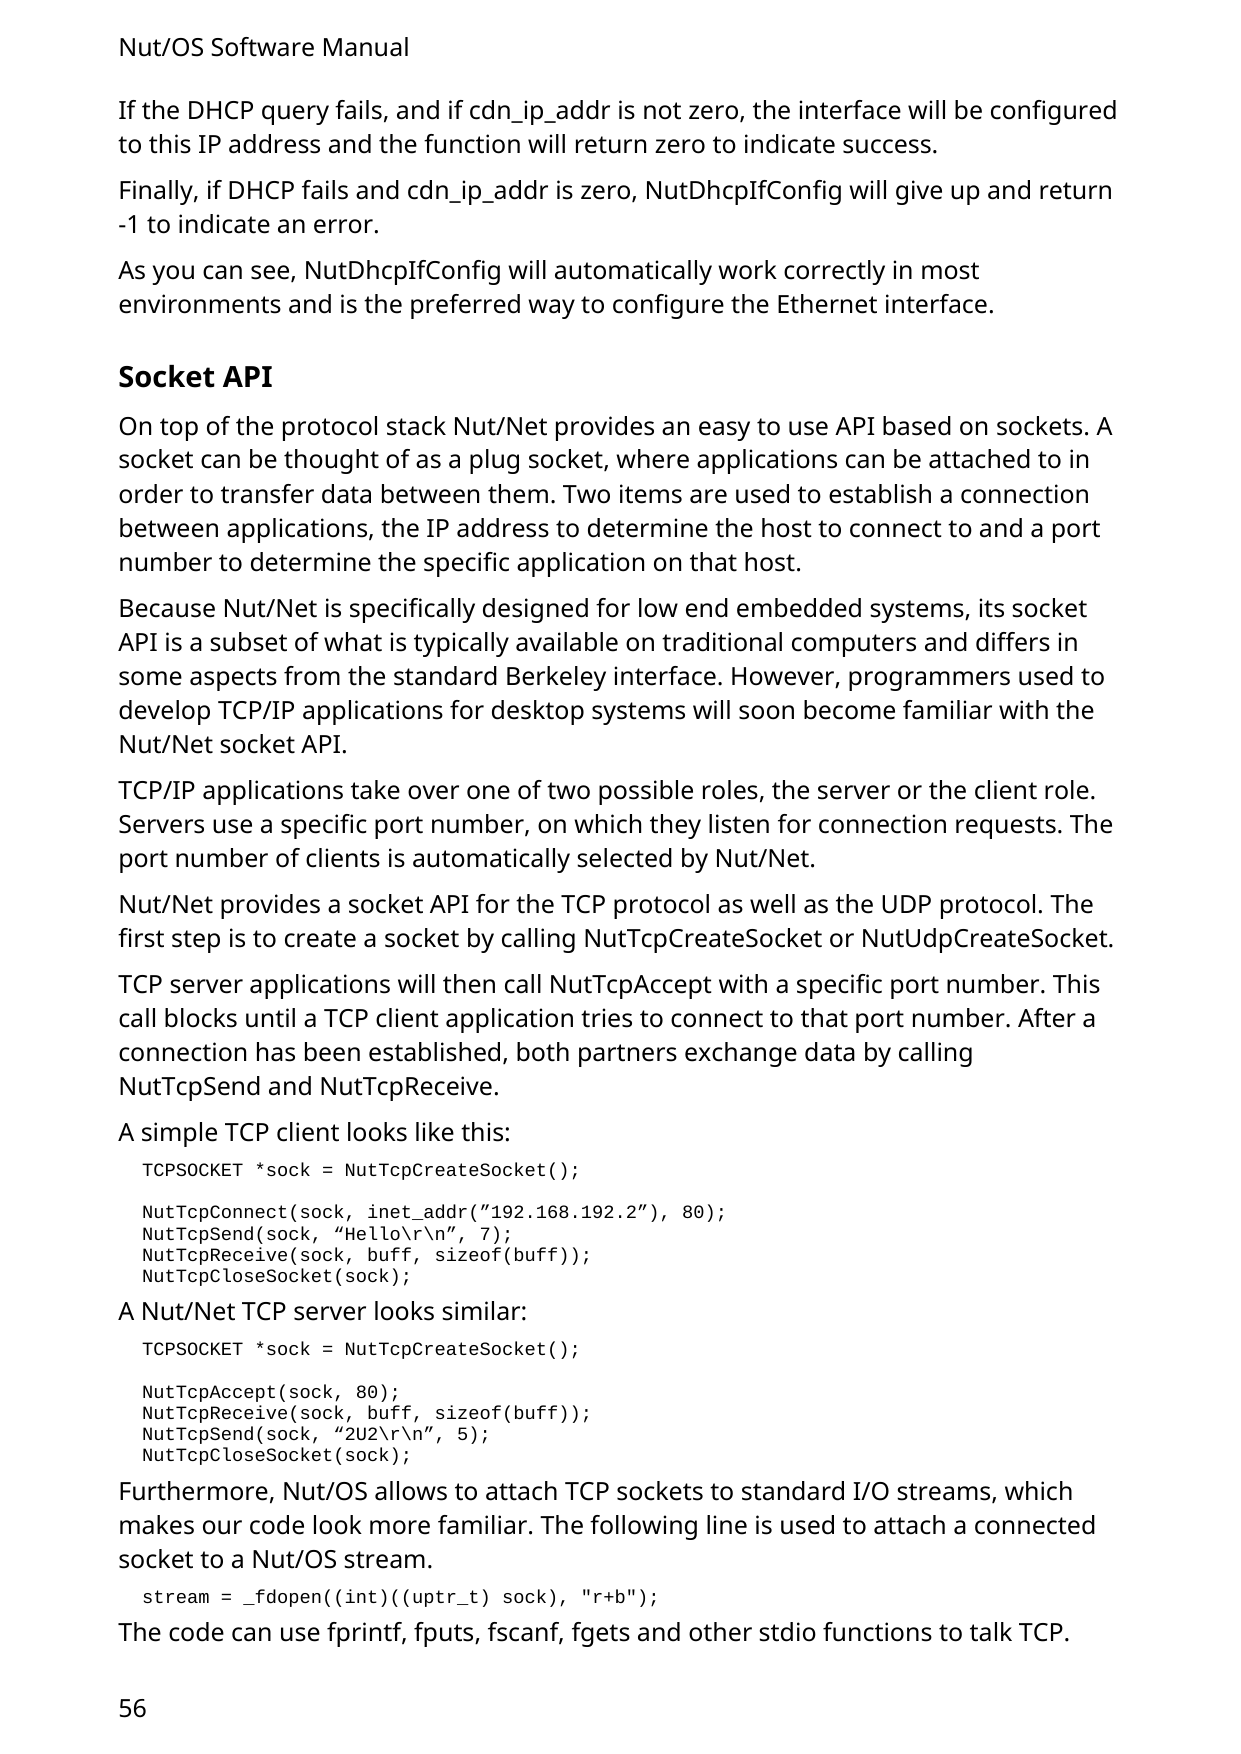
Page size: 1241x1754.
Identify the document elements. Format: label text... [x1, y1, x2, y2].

text Nut/Net provides a socket API for the TCP protocol as well as the UDP protocol. The first step is to create a socket by calling NutTcpCreateSocket or NutUdpCreateSocket. [118, 887, 1122, 955]
text TCP/IP applications take over one of two possible roles, the server or the client role. Servers use a specific port number, on which they listen for connection requests. The port number of clients is automatically selected by Nut/Net. [118, 772, 1122, 875]
text A Nut/Net TCP server looks similar: [118, 1294, 1122, 1328]
text Finally, if DHCP fails and cdn_ip_addr is zero, NutDhcpIfConfig will give up and return -1 to indicate an error. [118, 173, 1122, 241]
text On top of the protocol stack Nut/Net provides an easy to use API based on sockets. A socket can be thought of as a plug socket, where applications can be attached to in order to transfer data between them. Two items are used to establish a connection between applications, the IP address to determine the host to connect to and a port number to determine the specific application on that host. [118, 408, 1122, 578]
text stream = _fdopen((int)((uptr_t) sock), "r+b"); [142, 1587, 1122, 1609]
text The code can use fprintf, fputs, fscanf, fgets and other stdio functions to talk TCP. [118, 1615, 1122, 1649]
text As you can see, NutDhcpIfConfig will automatically work correctly in most environments and is the preferred way to configure the Ethernet interface. [118, 253, 1122, 321]
text TCPSOCKET *sock = NutTcpCreateSocket(); NutTcpConnect(sock, inet_addr(”192.168.192.2”), 80); NutTcpSend(sock, “Hello\r\n”, 7); NutTcpReceive(sock, buff, sizeof(buff)); NutTcpCloseSocket(sock); [142, 1161, 1122, 1288]
text TCPSOCKET *sock = NutTcpCreateSocket(); NutTcpAccept(sock, 80); NutTcpReceive(sock, buff, sizeof(buff)); NutTcpSend(sock, “2U2\r\n”, 5); NutTcpCloseSocket(sock); [142, 1340, 1122, 1467]
text TCP server applications will then call NutTcpAccept with a specific port number. This call blocks until a TCP client application tries to connect to that port number. After a connection has been established, both partners exchange data by calling NutTcpSend and NutTcpReceive. [118, 967, 1122, 1103]
text If the DHCP query fails, and if cdn_ip_addr is not zero, the interface will be configured to this IP address and the function will return zero to indicate success. [118, 93, 1122, 161]
text A simple TCP client looks like this: [118, 1115, 1122, 1149]
subtitle Socket API [118, 357, 1122, 396]
text Because Nut/Net is specifically designed for low end embedded systems, its socket API is a subset of what is typically available on traditional computers and differs in some aspects from the standard Berkeley interface. However, programmers used to develop TCP/IP applications for desktop systems will soon become familiar with the Nut/Net socket API. [118, 590, 1122, 761]
text Furthermore, Nut/OS allows to attach TCP sockets to standard I/O streams, which makes our code look more familiar. The following line is used to attach a connected socket to a Nut/OS stream. [118, 1473, 1122, 1576]
